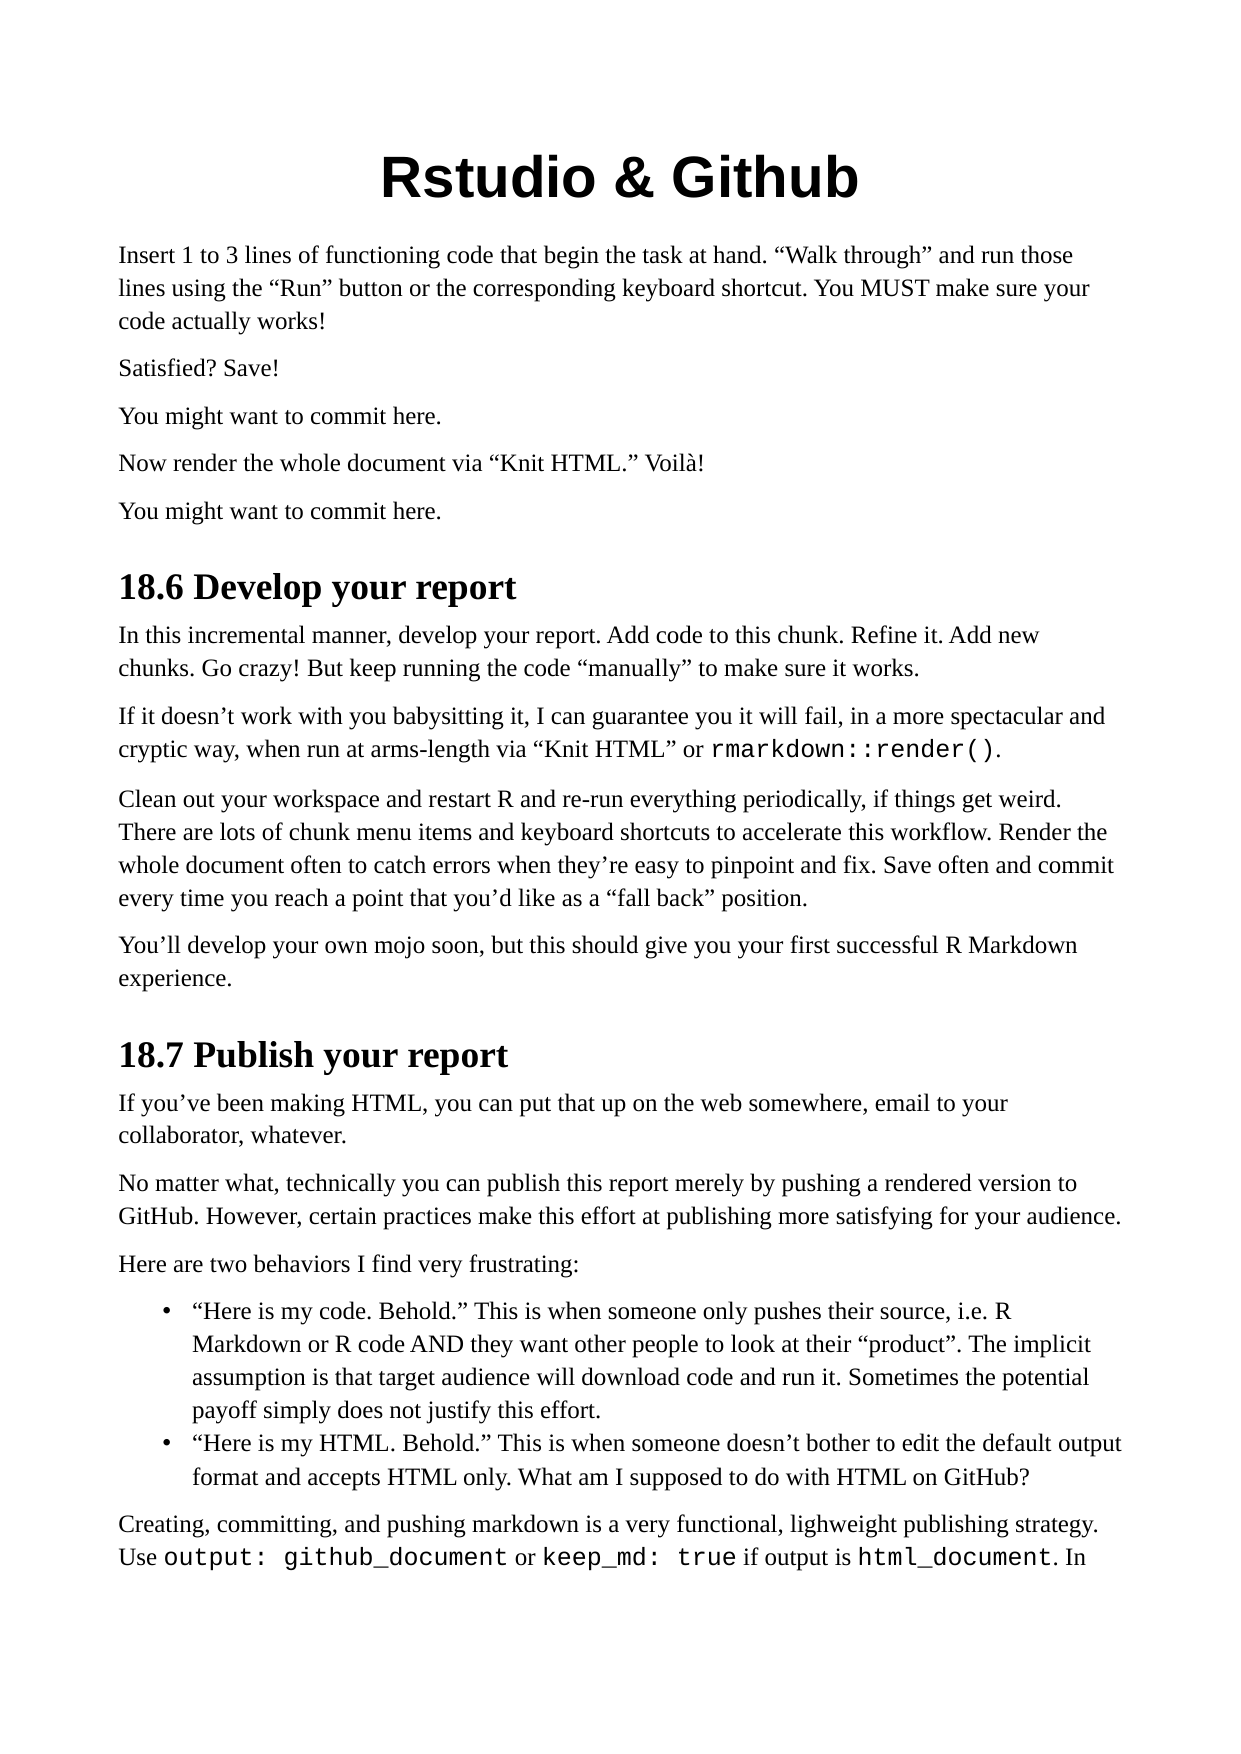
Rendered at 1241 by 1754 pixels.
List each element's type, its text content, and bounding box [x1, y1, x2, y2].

list “Here is my HTML. Behold.” This is when someone doesn’t bother to edit the default output format and accepts HTML only. What am I supposed to do with HTML on GitHub? [162, 1428, 1122, 1490]
text If you’ve been making HTML, you can put that up on the web somewhere, email to your collaborator, whatever. [118, 1088, 1122, 1149]
text You might want to commit here. [118, 496, 1122, 525]
text You’ll develop your own mojo soon, but this should give you your first successful R Markdown experience. [118, 931, 1122, 992]
text You might want to commit here. [118, 401, 1122, 430]
text No matter what, technically you can publish this report merely by pushing a rendered version to GitHub. However, certain practices make this effort at publishing more satisfying for your audience. [118, 1168, 1122, 1230]
text In this incremental manner, develop your report. Add code to this chunk. Refine it. Add new chunks. Go crazy! But keep running the code “manually” to make sure it works. [118, 620, 1122, 682]
text Here are two behaviors I find very frustrating: [118, 1249, 1122, 1278]
list “Here is my code. Behold.” This is when someone only pushes their source, i.e. R Markdown or R code AND they want other people to look at their “product”. The implicit assumption is that target audience will download code and run it. Sometimes the potential payoff simply does not justify this effort. [162, 1296, 1122, 1424]
text Creating, committing, and pushing markdown is a very functional, lighweight publishing strategy. Use output: github_document or keep_md: true if output is html_document. In [118, 1509, 1122, 1573]
text Satisfied? Save! [118, 353, 1122, 382]
subtitle 18.7 Publish your report [118, 1032, 1122, 1075]
text Now render the whole document via “Knit HTML.” Voilà! [118, 448, 1122, 477]
text If it doesn’t work with you babysitting it, I can guarantee you it will fail, in a more spectacular and cryptic way, when run at arms-length via “Knit HTML” or rmarkdown::render(). [118, 701, 1122, 765]
text Clean out your workspace and restart R and re-run everything periodically, if things get weird. There are lots of chunk menu items and keyboard shortcuts to accelerate this workflow. Render the whole document often to catch errors when they’re easy to pinpoint and fix. Save often and commit every time you reach a point that you’d like as a “fall back” position. [118, 784, 1122, 912]
text Insert 1 to 3 lines of functioning code that begin the task at hand. “Walk through” and run those lines using the “Run” button or the corresponding keyboard shortcut. You MUST make sure your code actually works! [118, 240, 1122, 334]
subtitle 18.6 Develop your report [118, 564, 1122, 608]
